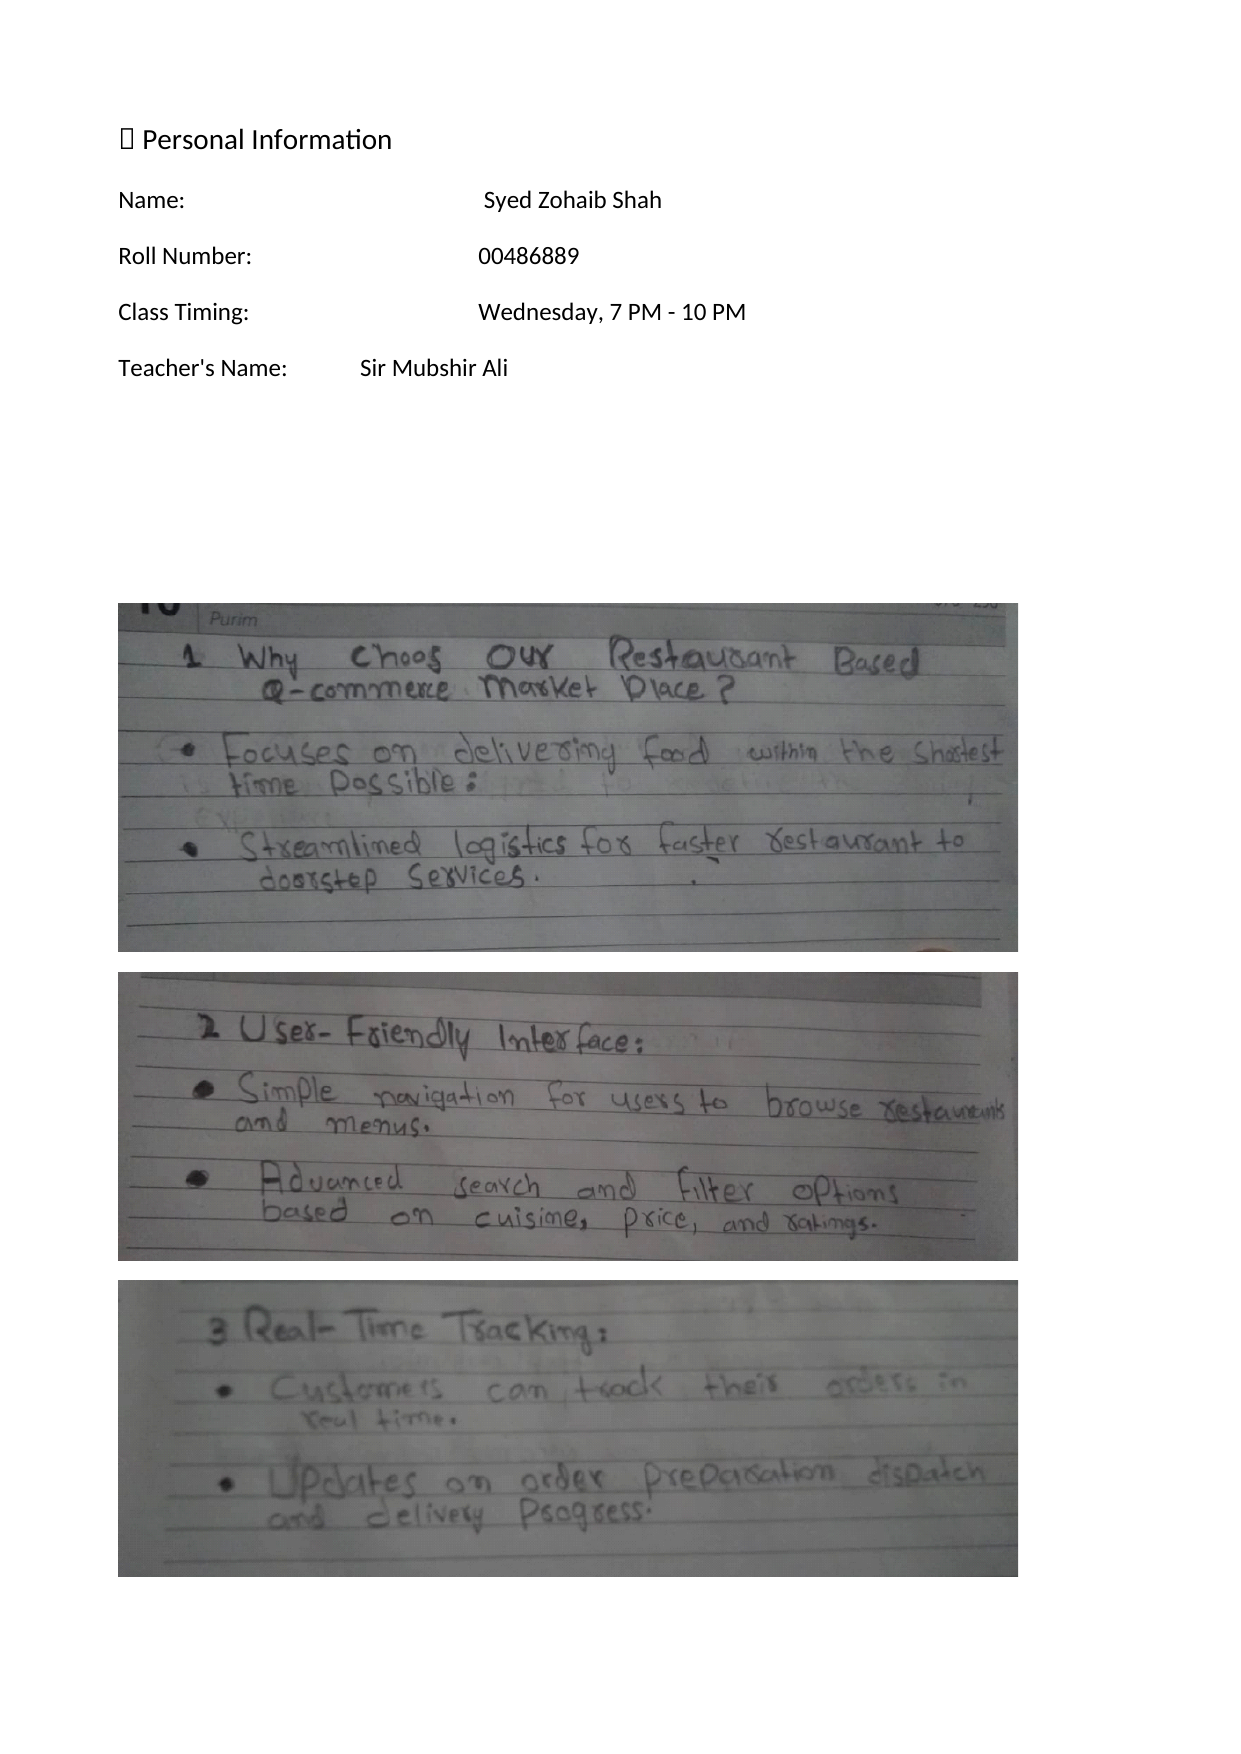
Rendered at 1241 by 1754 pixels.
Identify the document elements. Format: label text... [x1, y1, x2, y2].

text Name: Syed Zohaib Shah [118, 184, 1122, 215]
text Roll Number: 00486889 [118, 240, 1122, 271]
text 📌 Personal Information [118, 118, 1122, 158]
text Teacher's Name: Sir Mubshir Ali [118, 352, 1122, 383]
text Class Timing: Wednesday, 7 PM - 10 PM [118, 296, 1122, 327]
